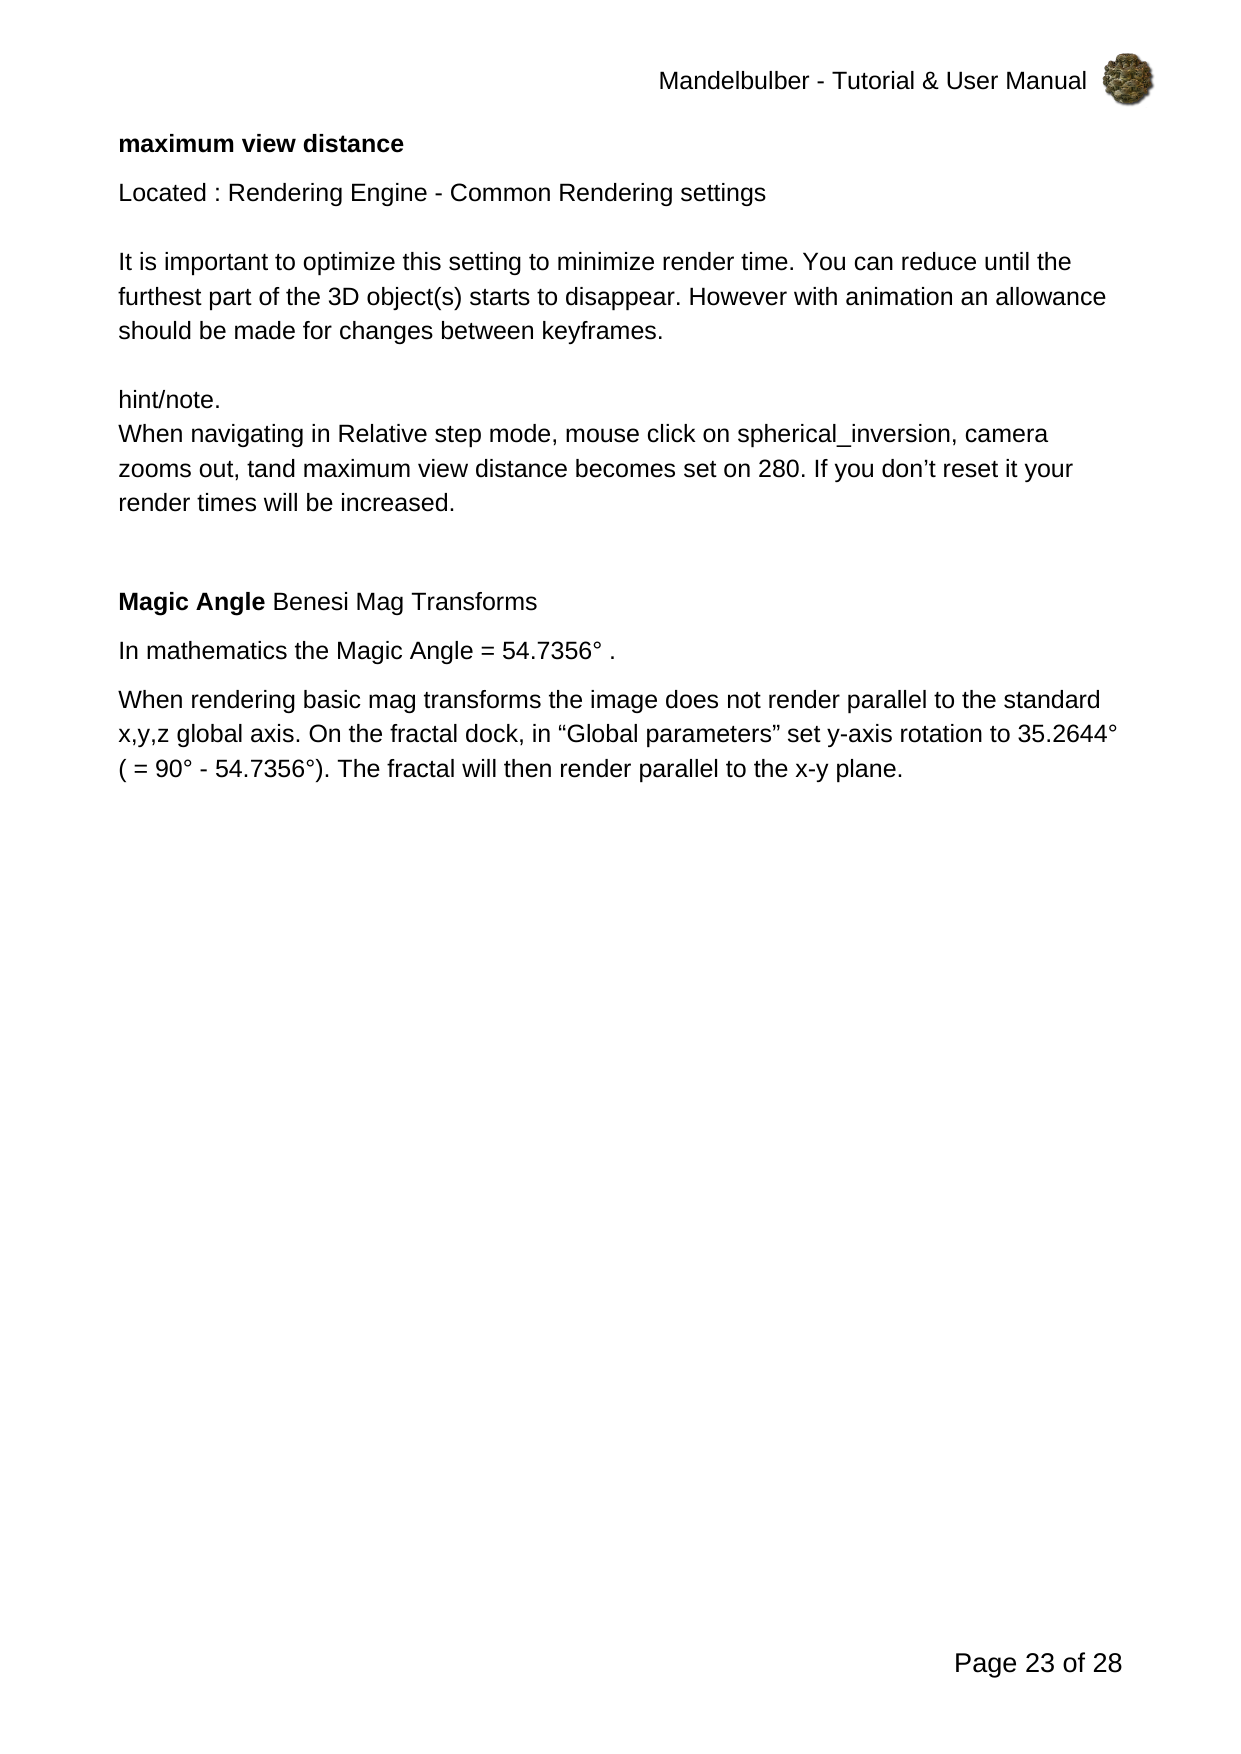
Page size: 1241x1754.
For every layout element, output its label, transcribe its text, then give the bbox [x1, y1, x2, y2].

text In mathematics the Magic Angle = 54.7356° . [118, 636, 1122, 664]
text Located : Rendering Engine - Common Rendering settings It is important to optimize this setting to minimize render time. You can reduce until the furthest part of the 3D object(s) starts to disappear. However with animation an allowance should be made for changes between keyframes. hint/note. When navigating in Relative step mode, mouse click on spherical_inversion, camera zooms out, tand maximum view distance becomes set on 280. If you don’t reset it your render times will be increased. [118, 178, 1122, 517]
text When rendering basic mag transforms the image does not render parallel to the standard x,y,z global axis. On the fractal dock, in “Global parameters” set y-axis rotation to 35.2644° ( = 90° - 54.7356°). The fractal will then render parallel to the x-y plane. [118, 685, 1122, 782]
picture [1099, 51, 1156, 108]
text Magic Angle Benesi Mag Transforms [118, 587, 1122, 615]
text maximum view distance [118, 129, 1122, 158]
